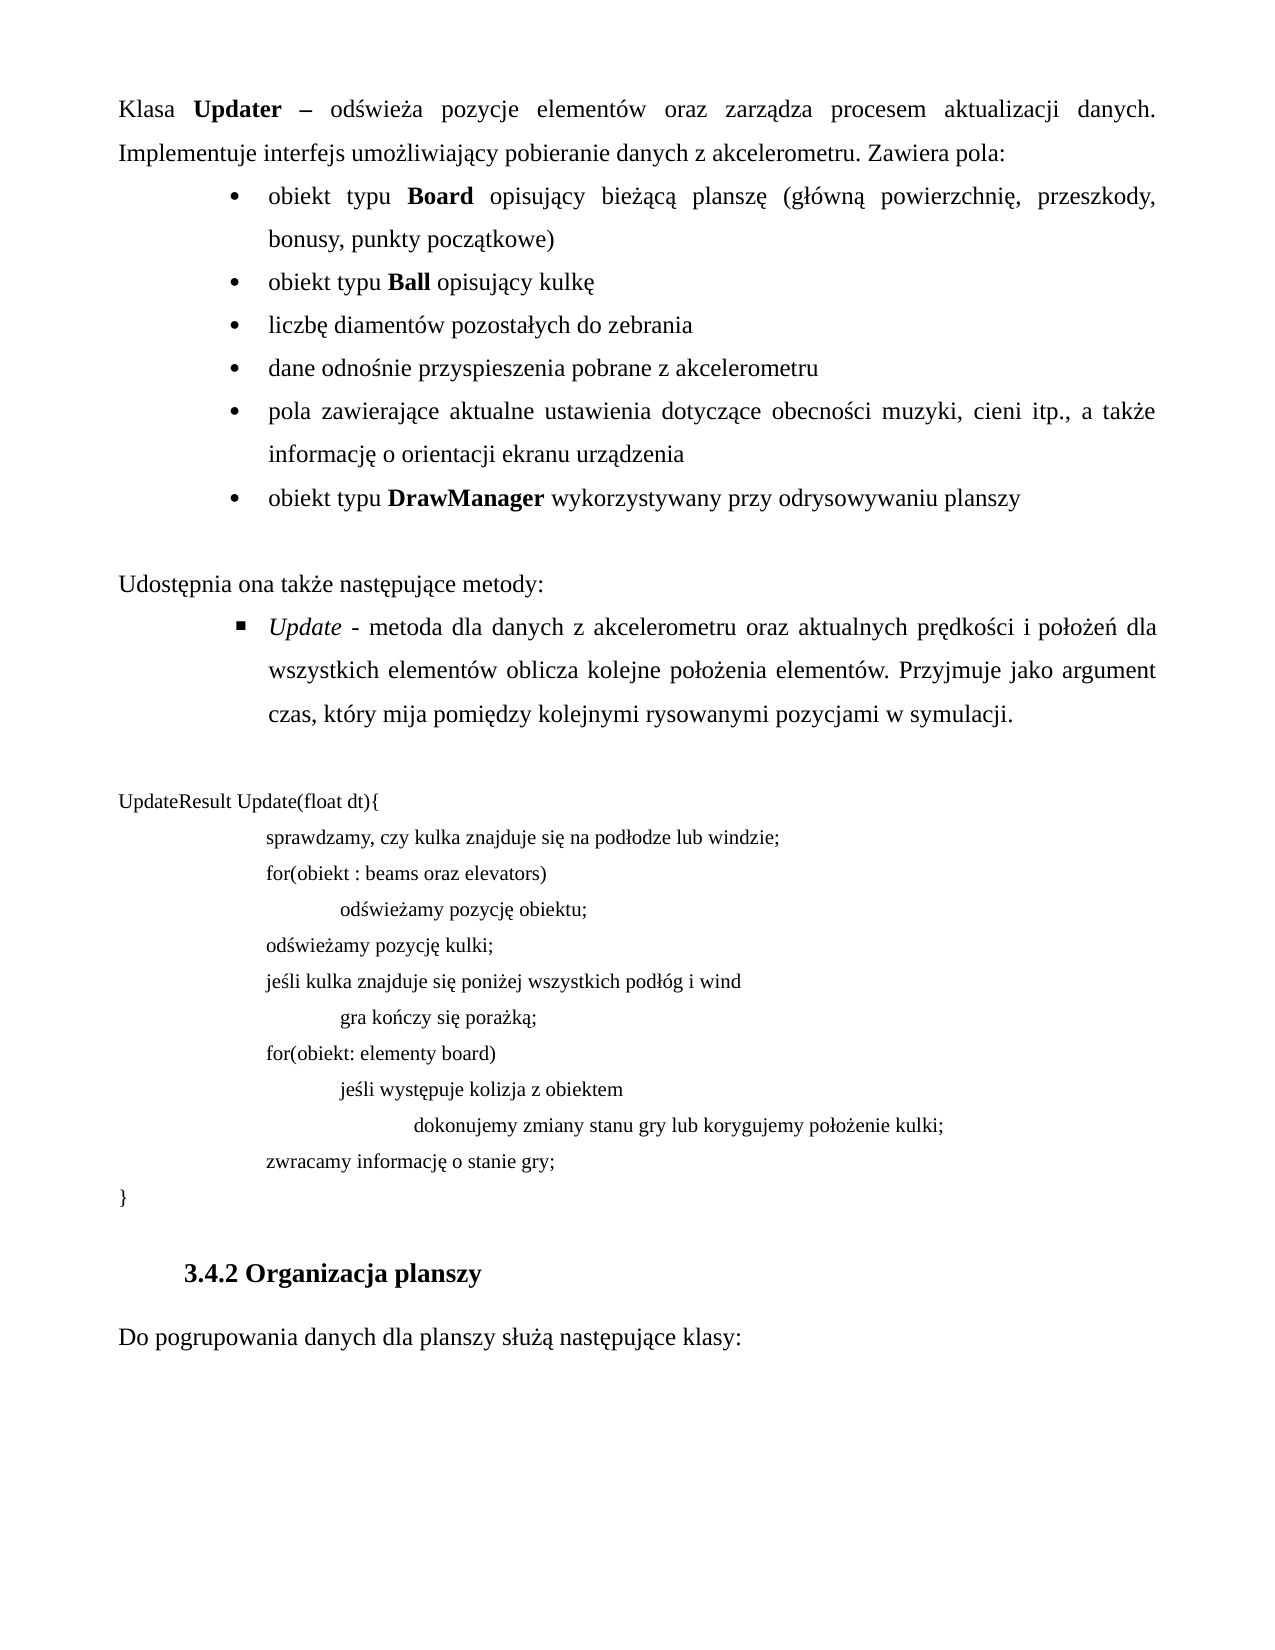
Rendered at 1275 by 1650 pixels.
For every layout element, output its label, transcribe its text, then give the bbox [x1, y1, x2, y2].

text UpdateResult Update(float dt){ [118, 788, 1157, 813]
list Update - metoda dla danych z akcelerometru oraz aktualnych prędkości i położeń dla wszystkich elementów oblicza kolejne położenia elementów. Przyjmuje jako argument czas, który mija pomiędzy kolejnymi rysowanymi pozycjami w symulacji. [231, 612, 1157, 727]
list obiekt typu DrawManager wykorzystywany przy odrysowywaniu planszy [231, 483, 1157, 511]
text } [118, 1185, 1157, 1209]
text jeśli kulka znajduje się poniżej wszystkich podłóg i wind [118, 969, 1157, 993]
list pola zawierające aktualne ustawienia dotyczące obecności muzyki, cieni itp., a także informację o orientacji ekranu urządzenia [231, 396, 1157, 468]
list obiekt typu Ball opisujący kulkę [231, 267, 1157, 296]
text for(obiekt : beams oraz elevators) [118, 861, 1157, 885]
text dokonujemy zmiany stanu gry lub korygujemy położenie kulki; [118, 1113, 1157, 1137]
text jeśli występuje kolizja z obiektem [118, 1077, 1157, 1101]
text sprawdzamy, czy kulka znajduje się na podłodze lub windzie; [118, 824, 1157, 849]
text odświeżamy pozycję obiektu; [118, 897, 1157, 921]
list dane odnośnie przyspieszenia pobrane z akcelerometru [231, 353, 1157, 382]
text zwracamy informację o stanie gry; [118, 1149, 1157, 1173]
text Klasa Updater – odświeża pozycje elementów oraz zarządza procesem aktualizacji danych. Implementuje interfejs umożliwiający pobieranie danych z akcelerometru. Zawiera pola: [118, 94, 1157, 166]
subtitle Organizacja planszy [177, 1257, 1157, 1288]
list obiekt typu Board opisujący bieżącą planszę (główną powierzchnię, przeszkody, bonusy, punkty początkowe) [231, 181, 1157, 253]
text gra kończy się porażką; [118, 1005, 1157, 1029]
list liczbę diamentów pozostałych do zebrania [231, 310, 1157, 339]
text odświeżamy pozycję kulki; [118, 933, 1157, 957]
text Udostępnia ona także następujące metody: [118, 569, 1157, 598]
text for(obiekt: elementy board) [118, 1041, 1157, 1065]
text Do pogrupowania danych dla planszy służą następujące klasy: [118, 1322, 1157, 1351]
